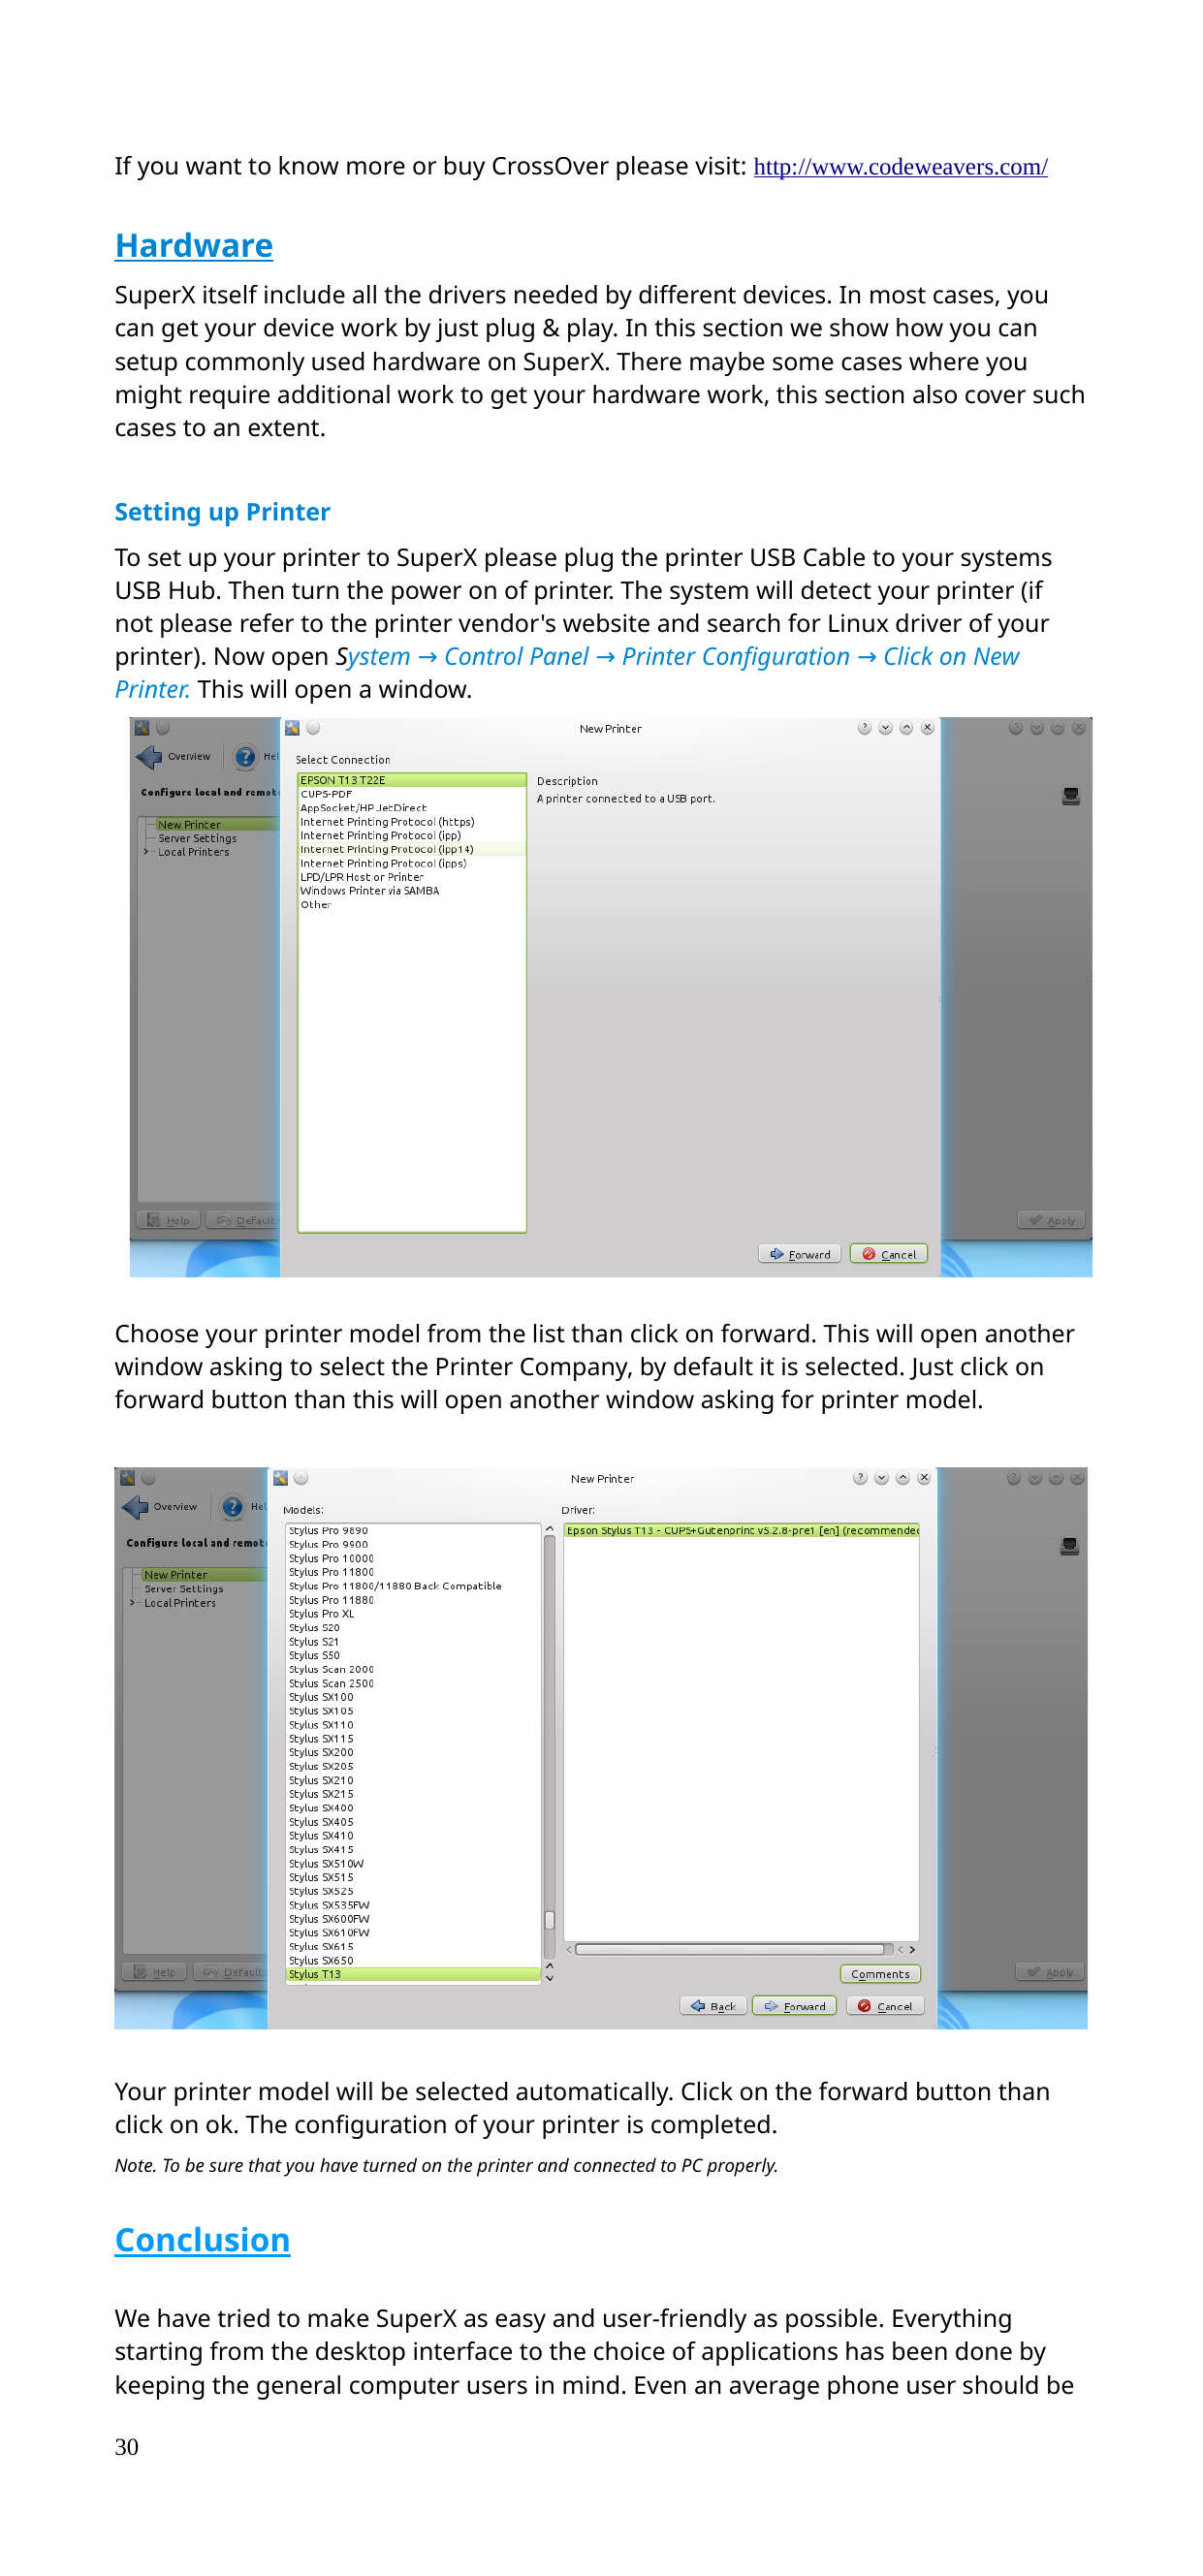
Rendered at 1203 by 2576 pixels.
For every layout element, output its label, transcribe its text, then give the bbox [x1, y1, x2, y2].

text Choose your printer model from the list than click on forward. This will open another window asking to select the Printer Company, by default it is selected. Just click on forward button than this will open another window asking for printer model. [114, 1317, 1088, 1416]
text To set up your printer to SuperX please plug the printer USB Cable to your systems USB Hub. Then turn the power on of printer. The system will detect your printer (if not please refer to the printer vendor's website and search for Linux driver of your printer). Now open System → Control Panel → Printer Configuration → Click on New Printer. This will open a window. [114, 541, 1088, 706]
text Note. To be sure that you have turned on the printer and connected to PC properly. [114, 2152, 1088, 2177]
text Setting up Printer [114, 495, 1088, 528]
text We have tried to make SuperX as easy and user-friendly as possible. Everything starting from the desktop interface to the choice of applications has been done by keeping the general computer users in mind. Even an average phone user should be [114, 2302, 1088, 2401]
subtitle Hardware [114, 222, 1088, 267]
picture [114, 1467, 1089, 2029]
text Your printer model will be selected automatically. Click on the forward button than click on ok. The configuration of your printer is completed. [114, 2074, 1088, 2140]
picture [129, 717, 1093, 1277]
text If you want to know more or buy CrossOver please visit: http://www.codeweavers.com/ [114, 148, 1088, 182]
text SuperX itself include all the drivers needed by different devices. In most cases, you can get your device work by just plug & play. In this section we show how you can setup commonly used hardware on SuperX. There maybe some cases where you might require additional work to get your hardware work, this section also cover such cases to an extent. [114, 278, 1088, 443]
subtitle Conclusion [114, 2217, 1088, 2261]
